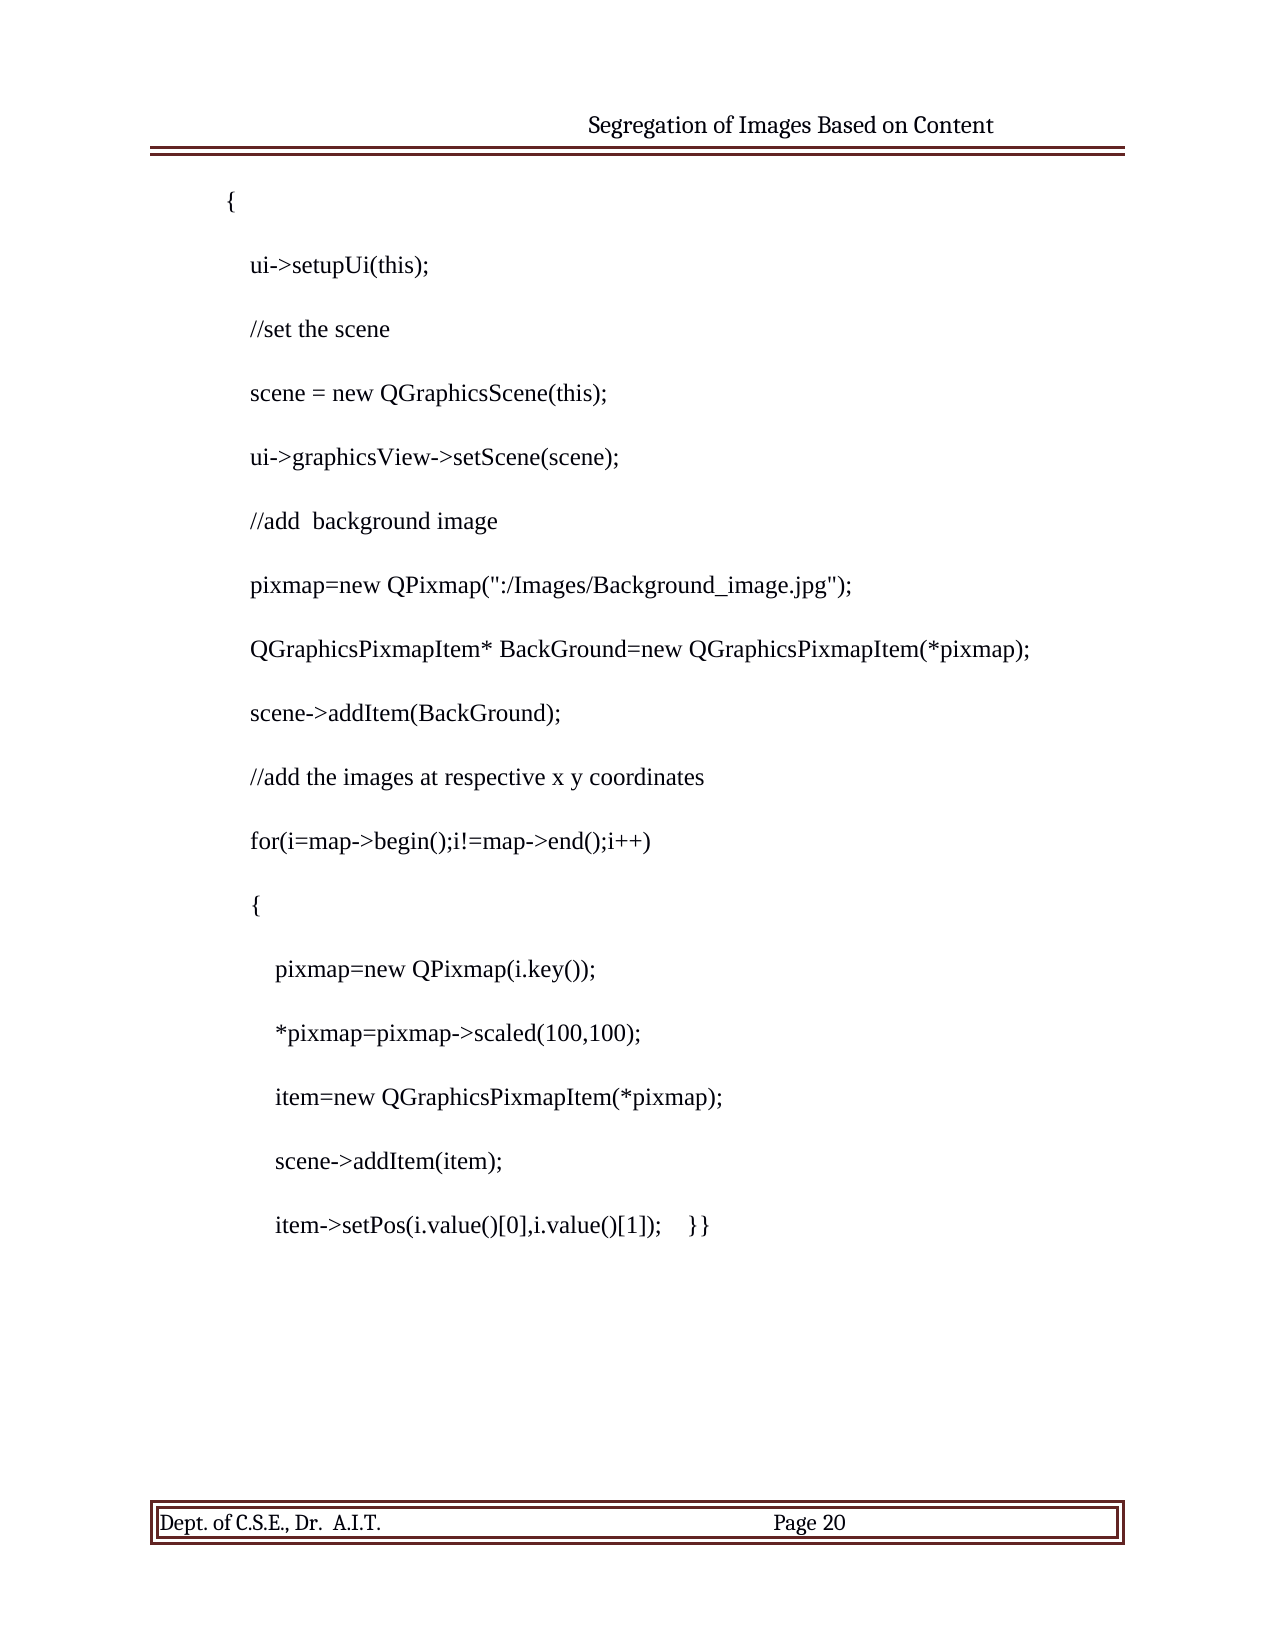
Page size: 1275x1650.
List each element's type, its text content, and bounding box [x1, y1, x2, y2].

text //add background image [150, 506, 1125, 535]
text pixmap=new QPixmap(i.key()); [150, 954, 1125, 983]
text scene = new QGraphicsScene(this); [150, 378, 1125, 407]
text scene->addItem(item); [150, 1146, 1125, 1174]
text QGraphicsPixmapItem* BackGround=new QGraphicsPixmapItem(*pixmap); [150, 634, 1125, 663]
text //add the images at respective x y coordinates [150, 762, 1125, 791]
text ui->setupUi(this); [150, 250, 1125, 279]
text item->setPos(i.value()[0],i.value()[1]); }} [150, 1210, 1125, 1238]
text item=new QGraphicsPixmapItem(*pixmap); [150, 1082, 1125, 1111]
text { [150, 890, 1125, 919]
text scene->addItem(BackGround); [150, 698, 1125, 727]
text for(i=map->begin();i!=map->end();i++) [150, 826, 1125, 855]
text *pixmap=pixmap->scaled(100,100); [150, 1018, 1125, 1047]
text ui->graphicsView->setScene(scene); [150, 442, 1125, 471]
text //set the scene [150, 314, 1125, 343]
text pixmap=new QPixmap(":/Images/Background_image.jpg"); [150, 570, 1125, 599]
text { [150, 186, 1125, 215]
